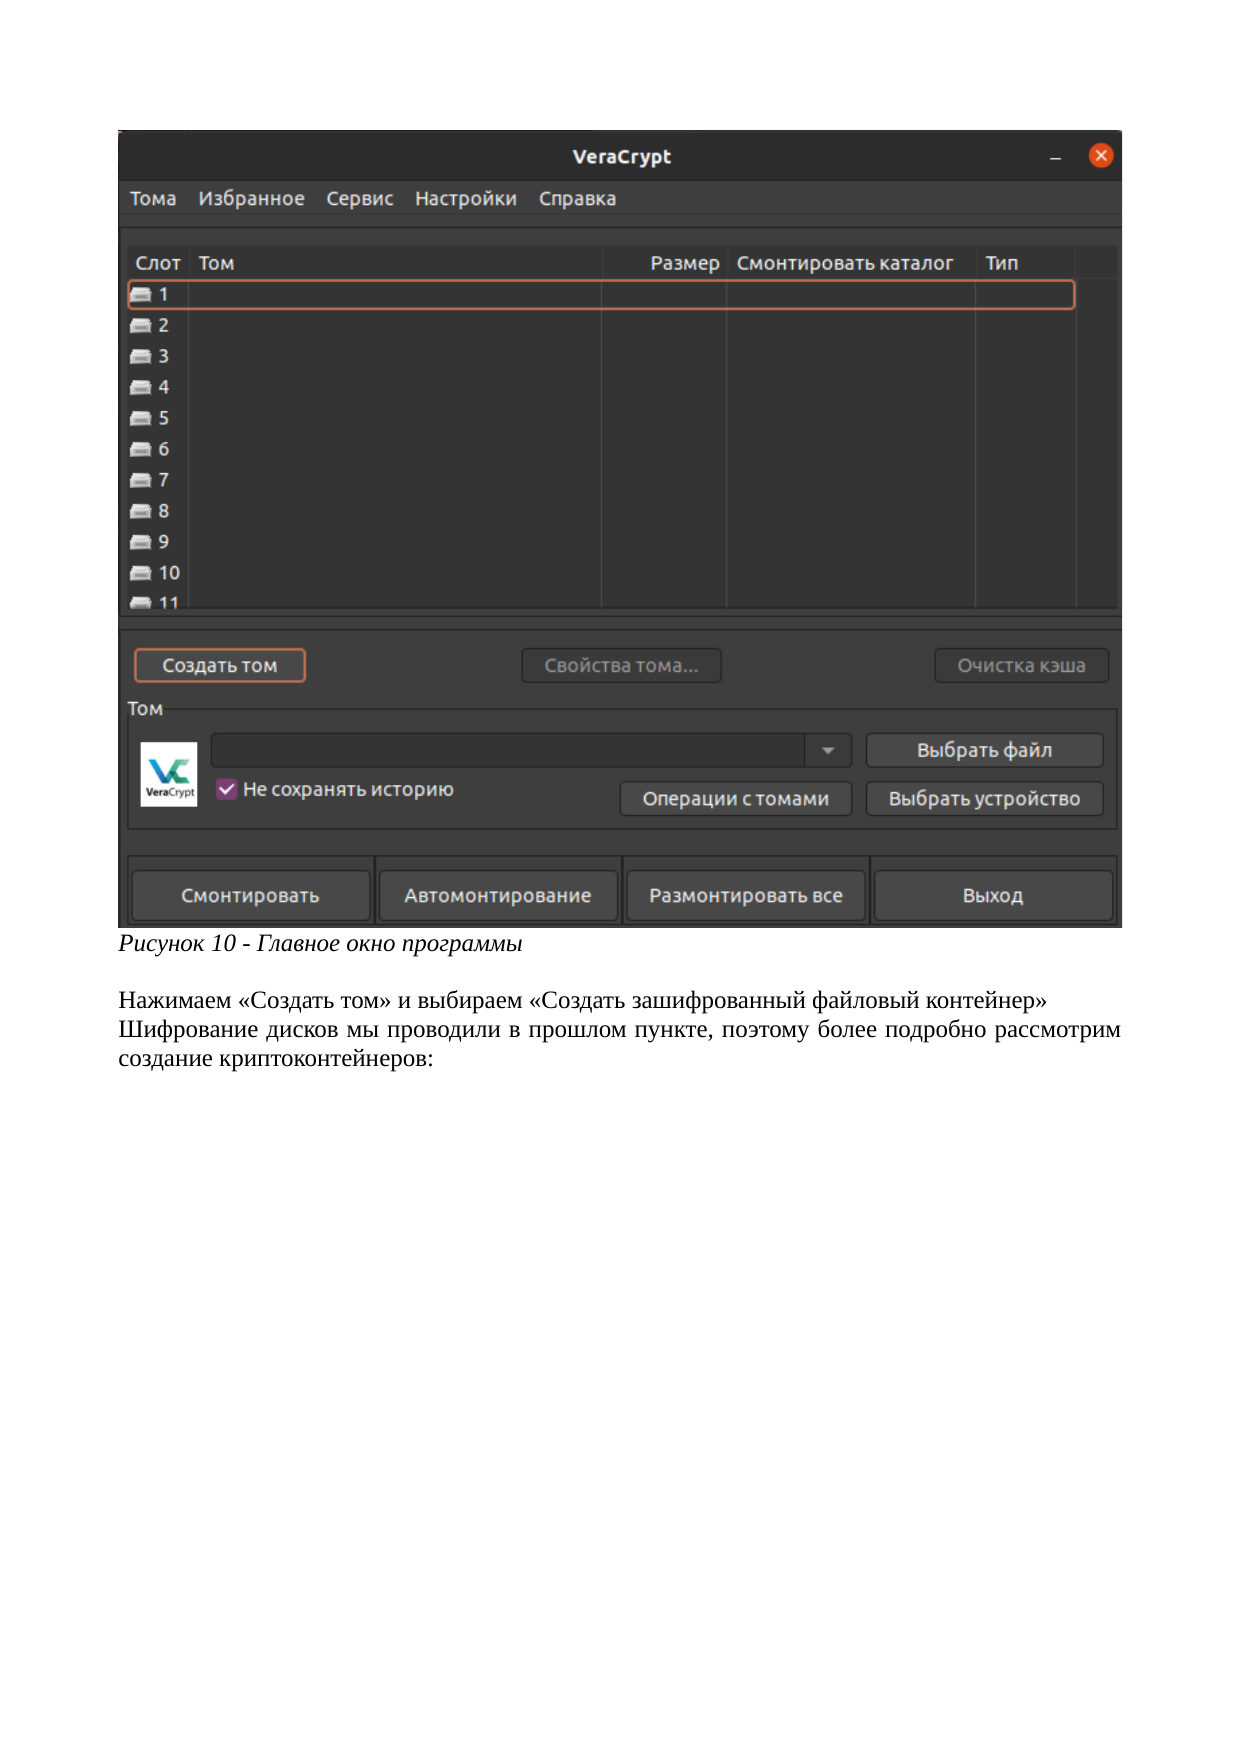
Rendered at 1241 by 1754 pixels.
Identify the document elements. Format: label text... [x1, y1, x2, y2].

text Нажимаем «Создать том» и выбираем «Создать зашифрованный файловый контейнер» [118, 985, 1122, 1014]
text Рисунок 10 - Главное окно программы [118, 928, 1122, 956]
picture [118, 130, 1123, 928]
text Шифрование дисков мы проводили в прошлом пункте, поэтому более подробно рассмотрим создание криптоконтейнеров: [118, 1014, 1122, 1071]
